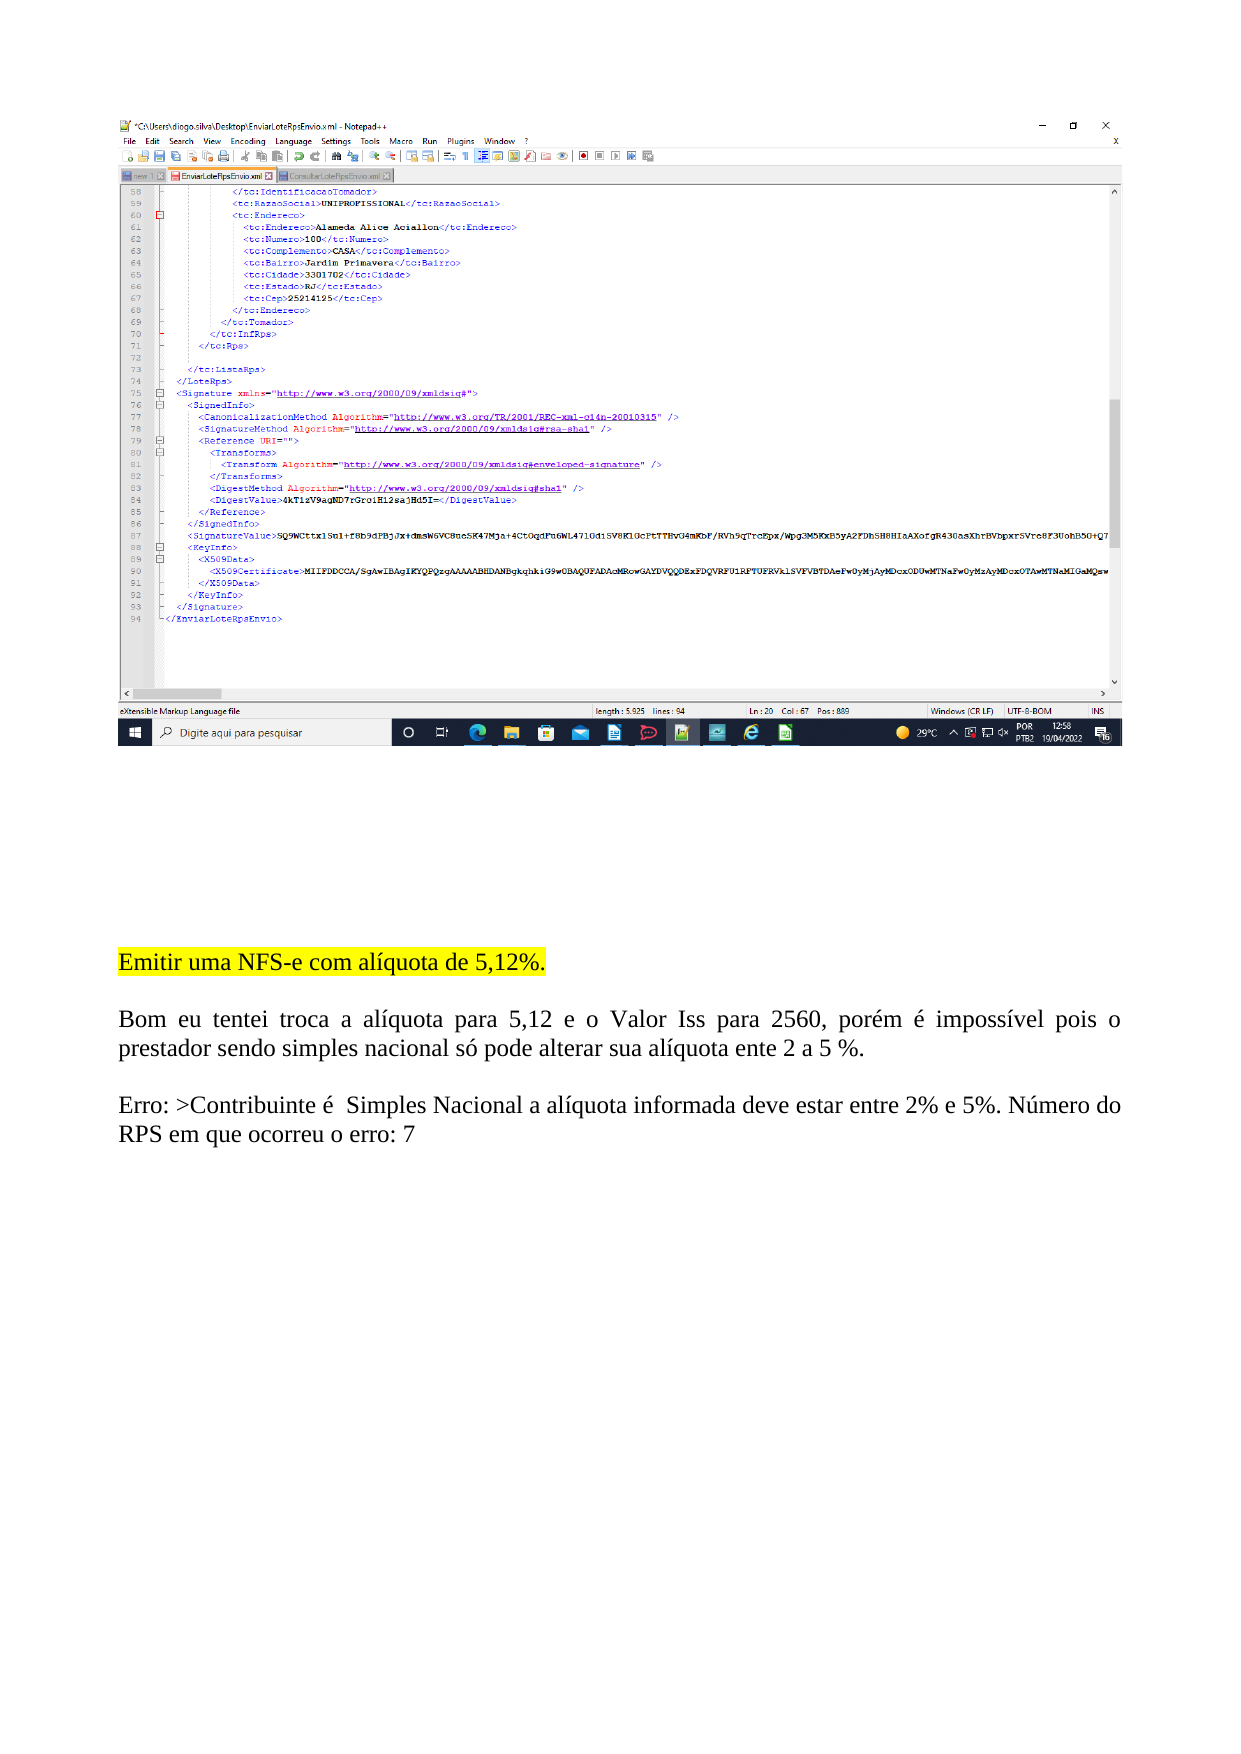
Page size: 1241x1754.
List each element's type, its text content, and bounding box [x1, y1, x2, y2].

list Erro: >Contribuinte é Simples Nacional a alíquota informada deve estar entre 2% e 5%. Número do RPS em que ocorreu o erro: 7 [118, 1091, 1122, 1148]
picture [118, 118, 1123, 746]
list Bom eu tentei troca a alíquota para 5,12 e o Valor Iss para 2560, porém é impossível pois o prestador sendo simples nacional só pode alterar sua alíquota ente 2 a 5 %. [118, 1004, 1122, 1062]
list Emitir uma NFS-e com alíquota de 5,12%. [118, 947, 1122, 976]
